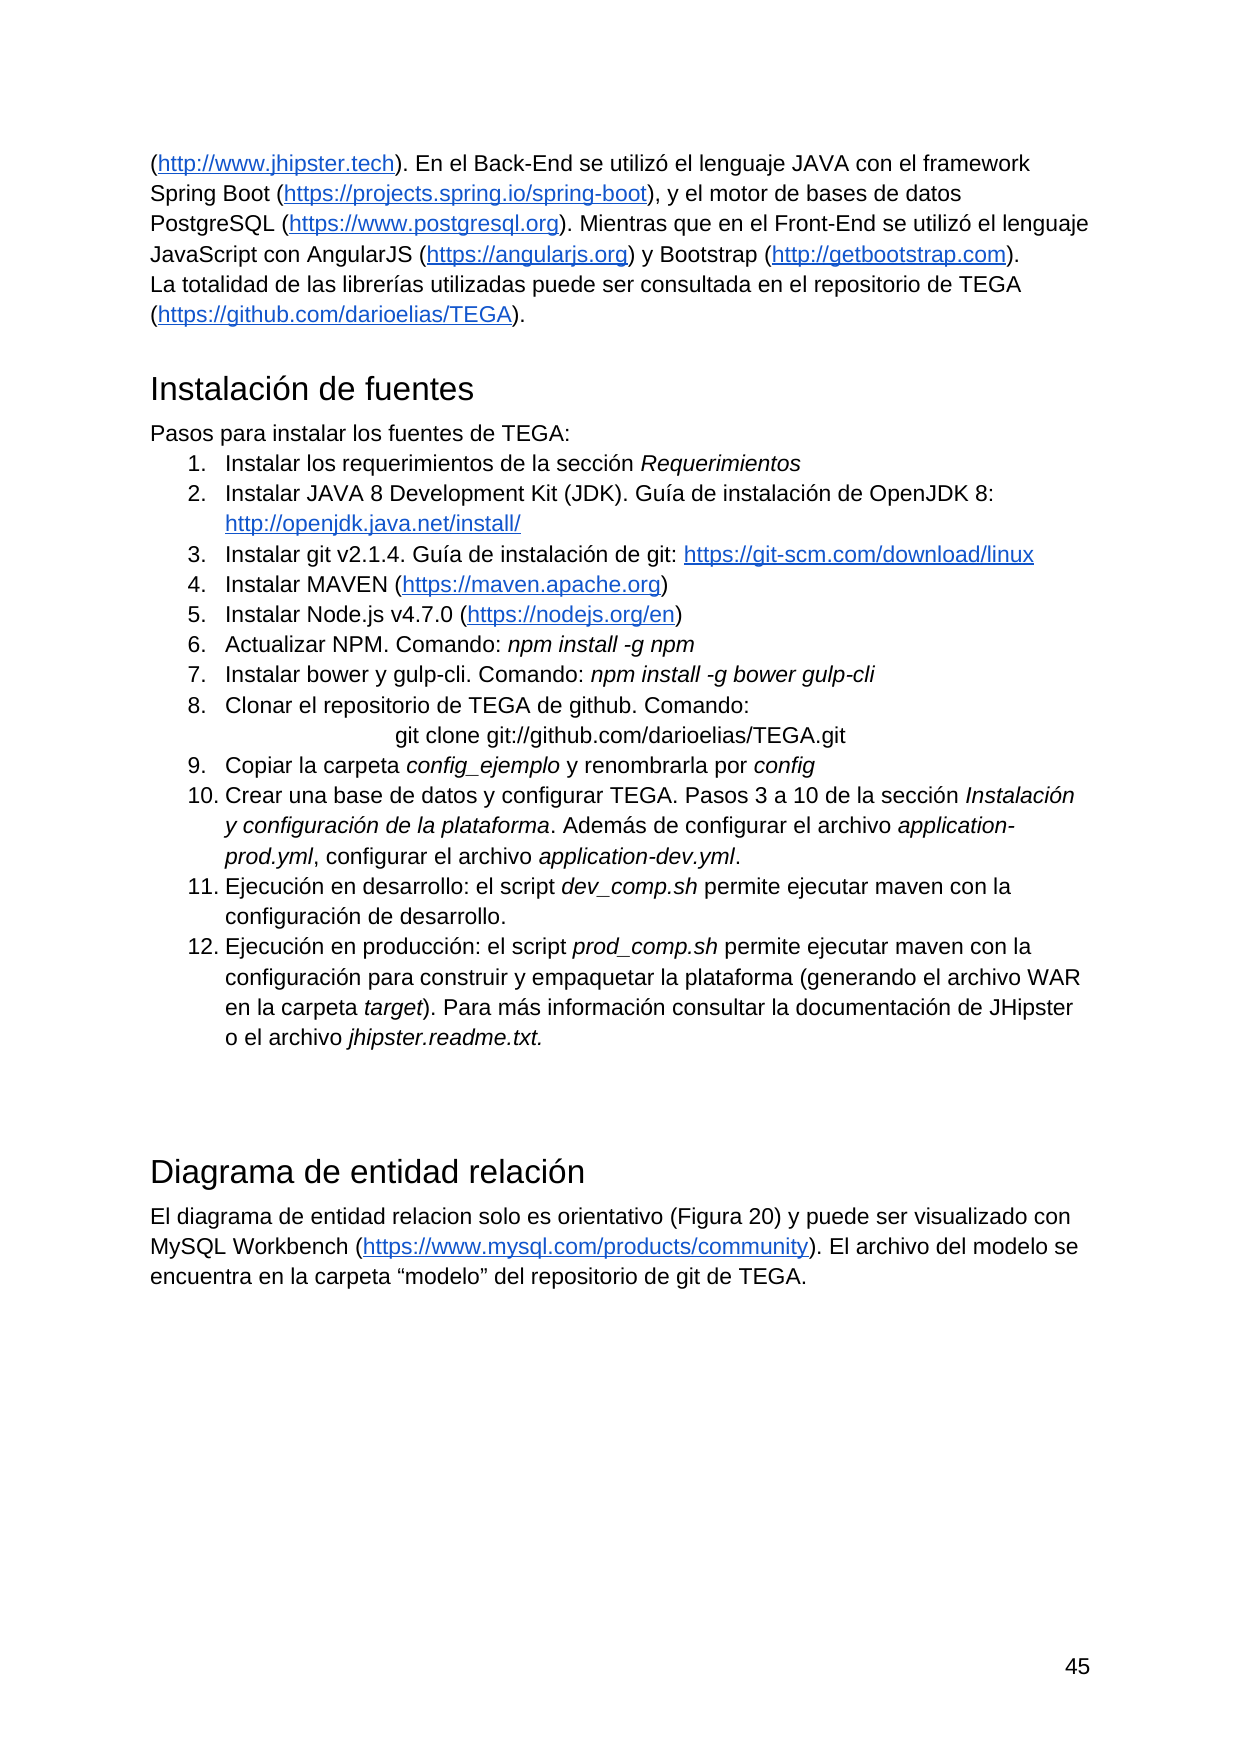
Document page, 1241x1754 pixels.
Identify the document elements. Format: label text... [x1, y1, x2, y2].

subtitle Instalación de fuentes [150, 369, 1090, 407]
list Instalar los requerimientos de la sección Requerimientos [187, 450, 1090, 476]
list Instalar Node.js v4.7.0 (https://nodejs.org/en) [187, 601, 1090, 627]
text La totalidad de las librerías utilizadas puede ser consultada en el repositorio de TEGA (https://github.com/darioelias/TEGA). [150, 271, 1090, 327]
list Copiar la carpeta config_ejemplo y renombrarla por config [187, 752, 1090, 778]
text (http://www.jhipster.tech). En el Back-End se utilizó el lenguaje JAVA con el framework Spring Boot (https://projects.spring.io/spring-boot), y el motor de bases de datos PostgreSQL (https://www.postgresql.org). Mientras que en el Front-End se utilizó el lenguaje JavaScript con AngularJS (https://angularjs.org) y Bootstrap (http://getbootstrap.com). [150, 150, 1090, 267]
list Ejecución en desarrollo: el script dev_comp.sh permite ejecutar maven con la configuración de desarrollo. [187, 873, 1090, 929]
list Instalar bower y gulp-cli. Comando: npm install -g bower gulp-cli [187, 661, 1090, 688]
text git clone git://github.com/darioelias/TEGA.git [150, 722, 1090, 748]
subtitle Diagrama de entidad relación [150, 1152, 1090, 1190]
text Pasos para instalar los fuentes de TEGA: [150, 420, 1090, 446]
list Ejecución en producción: el script prod_comp.sh permite ejecutar maven con la configuración para construir y empaquetar la plataforma (generando el archivo WAR en la carpeta target). Para más información consultar la documentación de JHipster o el archivo jhipster.readme.txt. [187, 933, 1090, 1050]
list Instalar JAVA 8 Development Kit (JDK). Guía de instalación de OpenJDK 8: http://openjdk.java.net/install/ [187, 480, 1090, 537]
list Clonar el repositorio de TEGA de github. Comando: [187, 692, 1090, 718]
list Crear una base de datos y configurar TEGA. Pasos 3 a 10 de la sección Instalación y configuración de la plataforma. Además de configurar el archivo application-prod.yml, configurar el archivo application-dev.yml. [187, 782, 1090, 869]
list Actualizar NPM. Comando: npm install -g npm [187, 631, 1090, 657]
list Instalar git v2.1.4. Guía de instalación de git: https://git-scm.com/download/linux [187, 541, 1090, 567]
text El diagrama de entidad relacion solo es orientativo (Figura 20) y puede ser visualizado con MySQL Workbench (https://www.mysql.com/products/community). El archivo del modelo se encuentra en la carpeta “modelo” del repositorio de git de TEGA. [150, 1203, 1090, 1290]
list Instalar MAVEN (https://maven.apache.org) [187, 571, 1090, 597]
